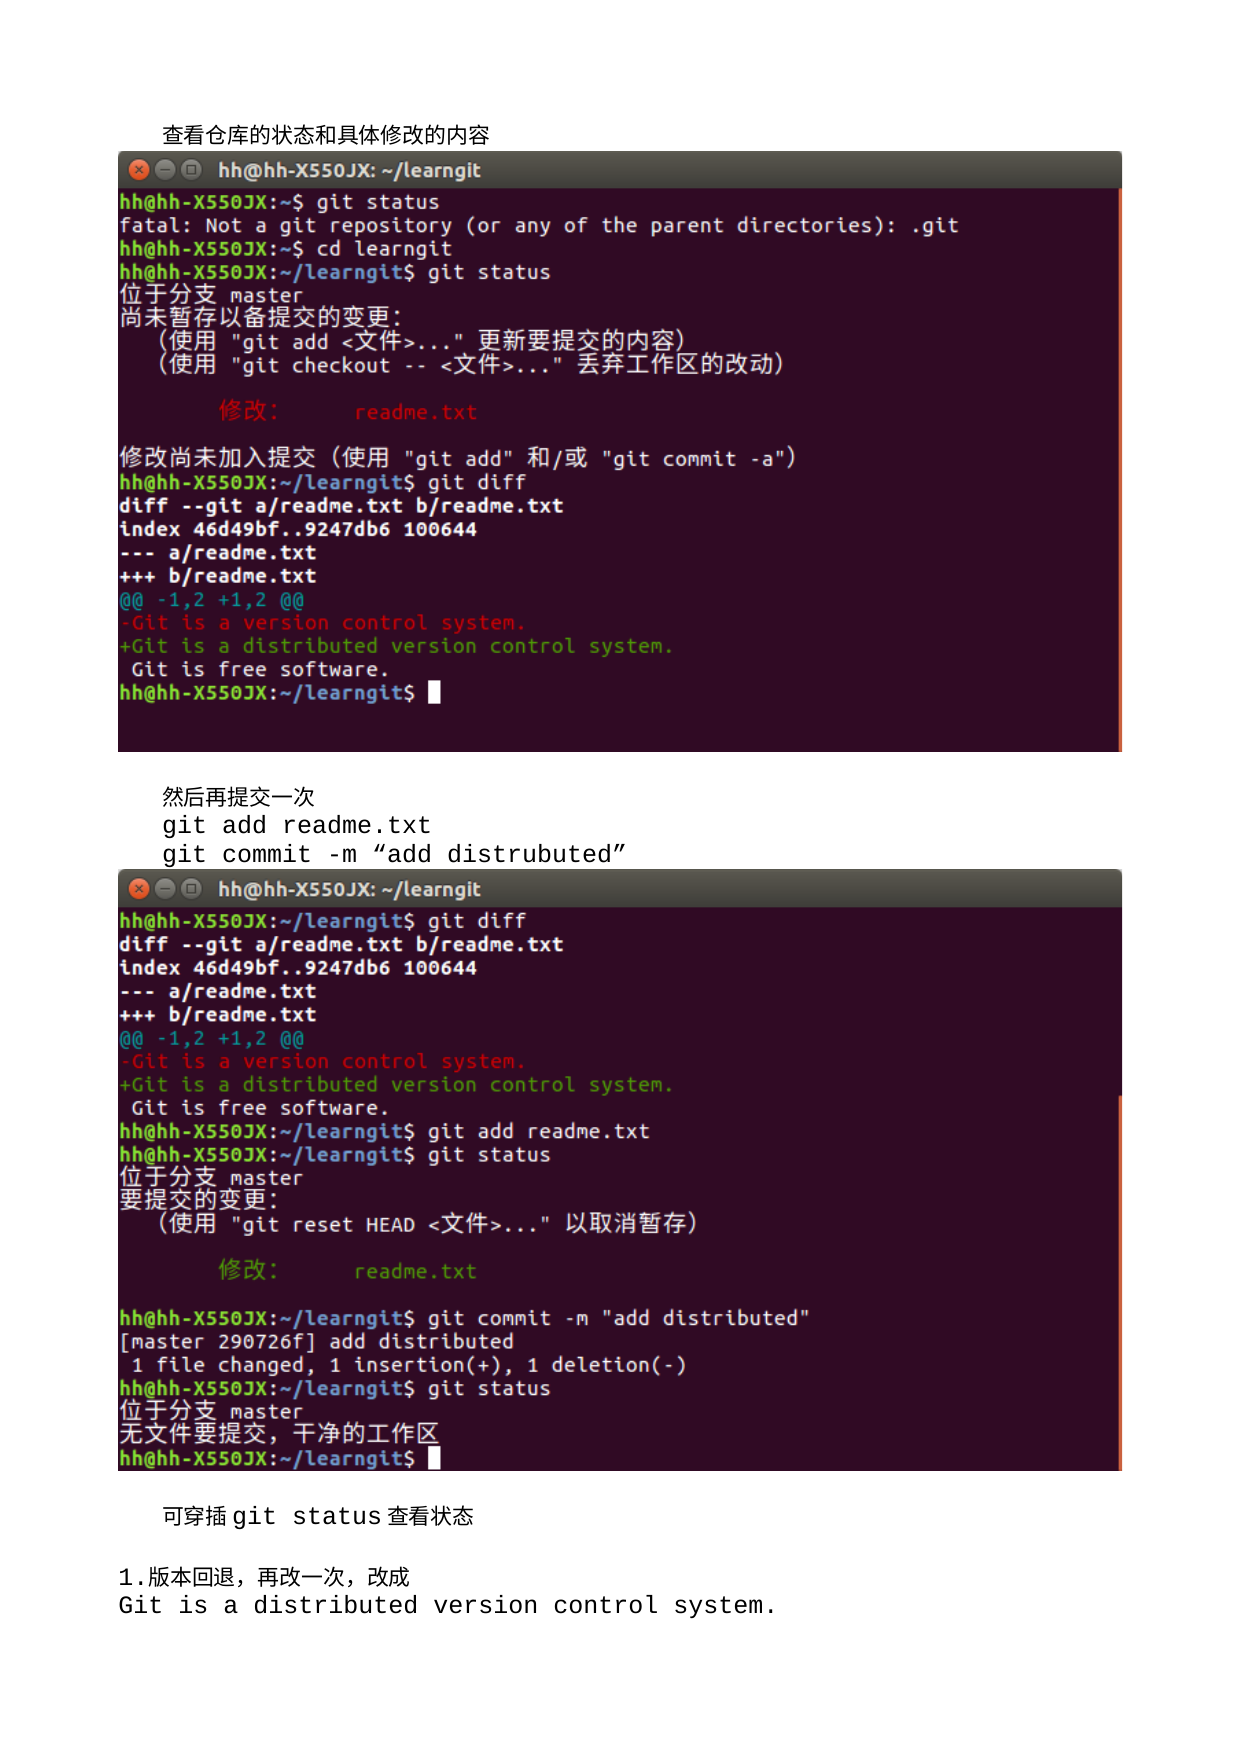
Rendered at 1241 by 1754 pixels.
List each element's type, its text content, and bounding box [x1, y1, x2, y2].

text git commit -m “add distrubuted” [118, 841, 1122, 869]
picture [118, 869, 1123, 1471]
text 查看仓库的状态和具体修改的内容 [118, 118, 1122, 151]
text 然后再提交一次 [118, 780, 1122, 813]
text 1.版本回退，再改一次，改成 [118, 1560, 1122, 1593]
picture [118, 151, 1123, 752]
text 可穿插git status查看状态 [118, 1499, 1122, 1532]
text git add readme.txt [118, 813, 1122, 841]
text Git is a distributed version control system. [118, 1593, 1122, 1621]
